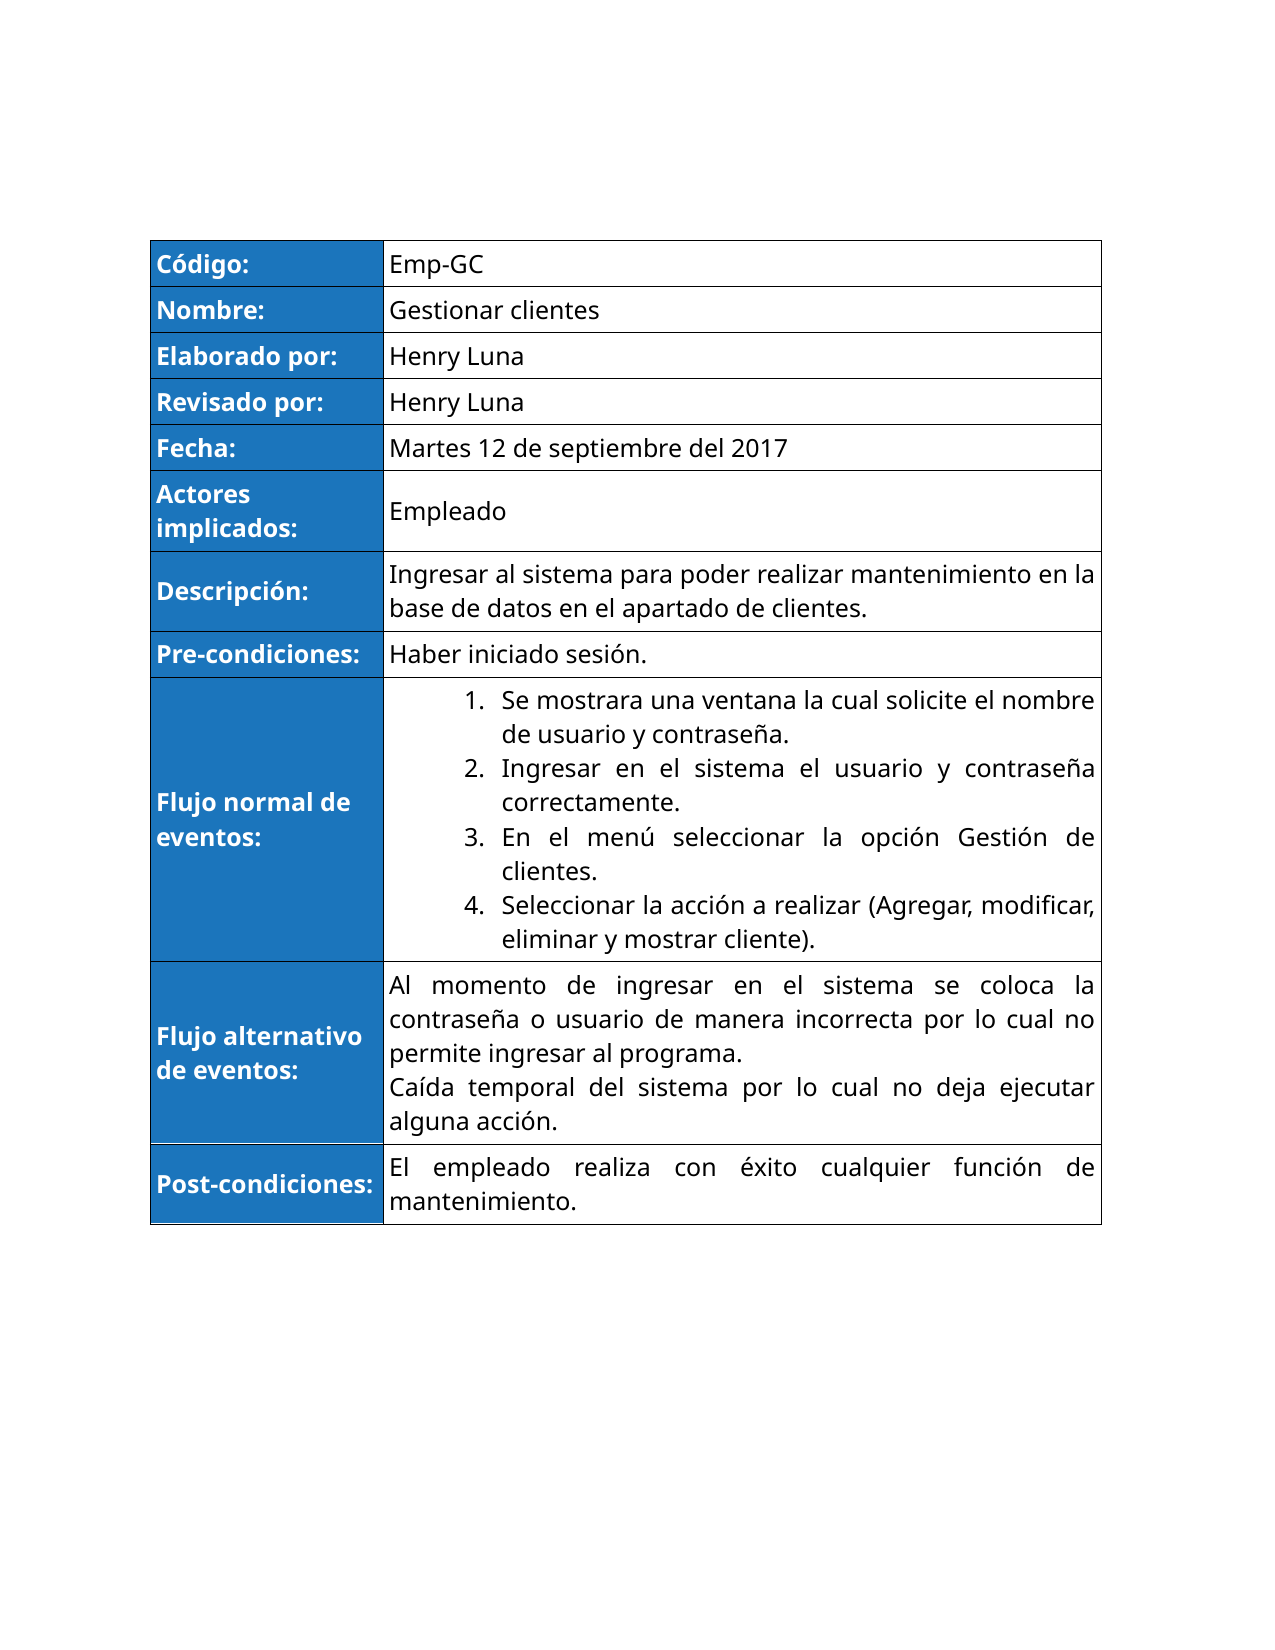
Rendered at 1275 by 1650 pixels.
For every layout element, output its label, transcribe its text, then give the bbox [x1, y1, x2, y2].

table_cell Actores implicados: [151, 471, 383, 551]
table_cell Flujo normal de eventos: [151, 678, 383, 961]
table_cell Revisado por: [151, 379, 383, 424]
table_cell Nombre: [151, 287, 383, 332]
table_cell Fecha: [151, 425, 383, 470]
table_header Emp-GC [384, 241, 1101, 286]
table_cell Empleado [384, 471, 1101, 551]
table_cell Se mostrara una ventana la cual solicite el nombre de usuario y contraseña. Ingresar en el sistema el usuario y contraseña correctamente. En el menú seleccionar la opción Gestión de clientes. Seleccionar la acción a realizar (Agregar, modificar, eliminar y mostrar cliente). [384, 678, 1101, 961]
table_cell Haber iniciado sesión. [384, 632, 1101, 677]
table_cell Henry Luna [384, 333, 1101, 378]
table_cell Flujo alternativo de eventos: [151, 962, 383, 1143]
table_cell Post-condiciones: [151, 1145, 383, 1223]
table_header Código: [151, 241, 383, 286]
table_cell El empleado realiza con éxito cualquier función de mantenimiento. [384, 1145, 1101, 1223]
table_cell Ingresar al sistema para poder realizar mantenimiento en la base de datos en el apartado de clientes. [384, 552, 1101, 631]
table_cell Pre-condiciones: [151, 632, 383, 677]
table_cell Martes 12 de septiembre del 2017 [384, 425, 1101, 470]
table_cell Al momento de ingresar en el sistema se coloca la contraseña o usuario de manera incorrecta por lo cual no permite ingresar al programa. Caída temporal del sistema por lo cual no deja ejecutar alguna acción. [384, 962, 1101, 1143]
table_cell Gestionar clientes [384, 287, 1101, 332]
table_cell Elaborado por: [151, 333, 383, 378]
table_cell Descripción: [151, 552, 383, 631]
table_cell Henry Luna [384, 379, 1101, 424]
